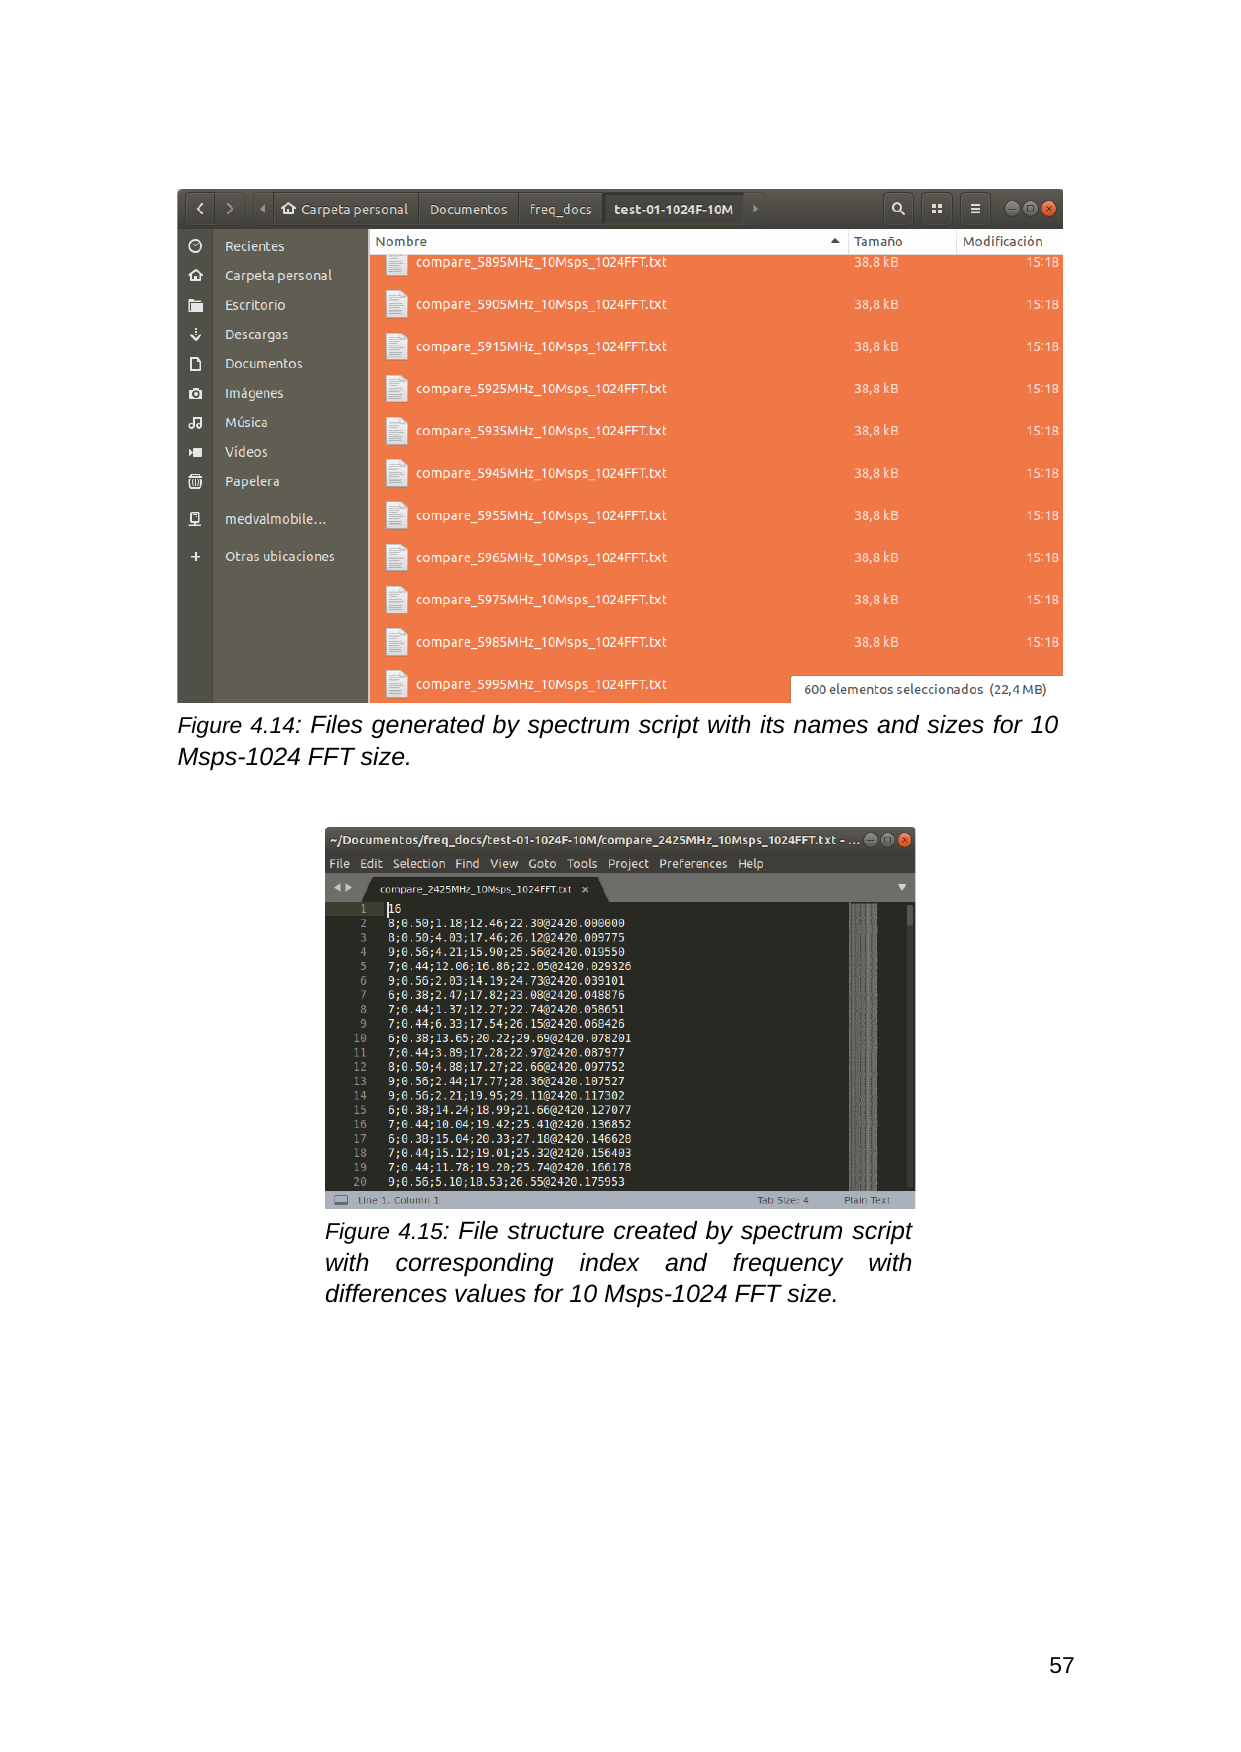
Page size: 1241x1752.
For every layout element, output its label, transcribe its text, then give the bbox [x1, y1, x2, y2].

picture [177, 189, 1063, 703]
picture [325, 827, 916, 1209]
text Figure 4.14: Files generated by spectrum script with its names and sizes for 10 Msps-1024 FFT size. [177, 703, 1063, 771]
text Figure 4.15: File structure created by spectrum script with corresponding index and frequency with differences values for 10 Msps-1024 FFT size. [325, 1209, 915, 1308]
